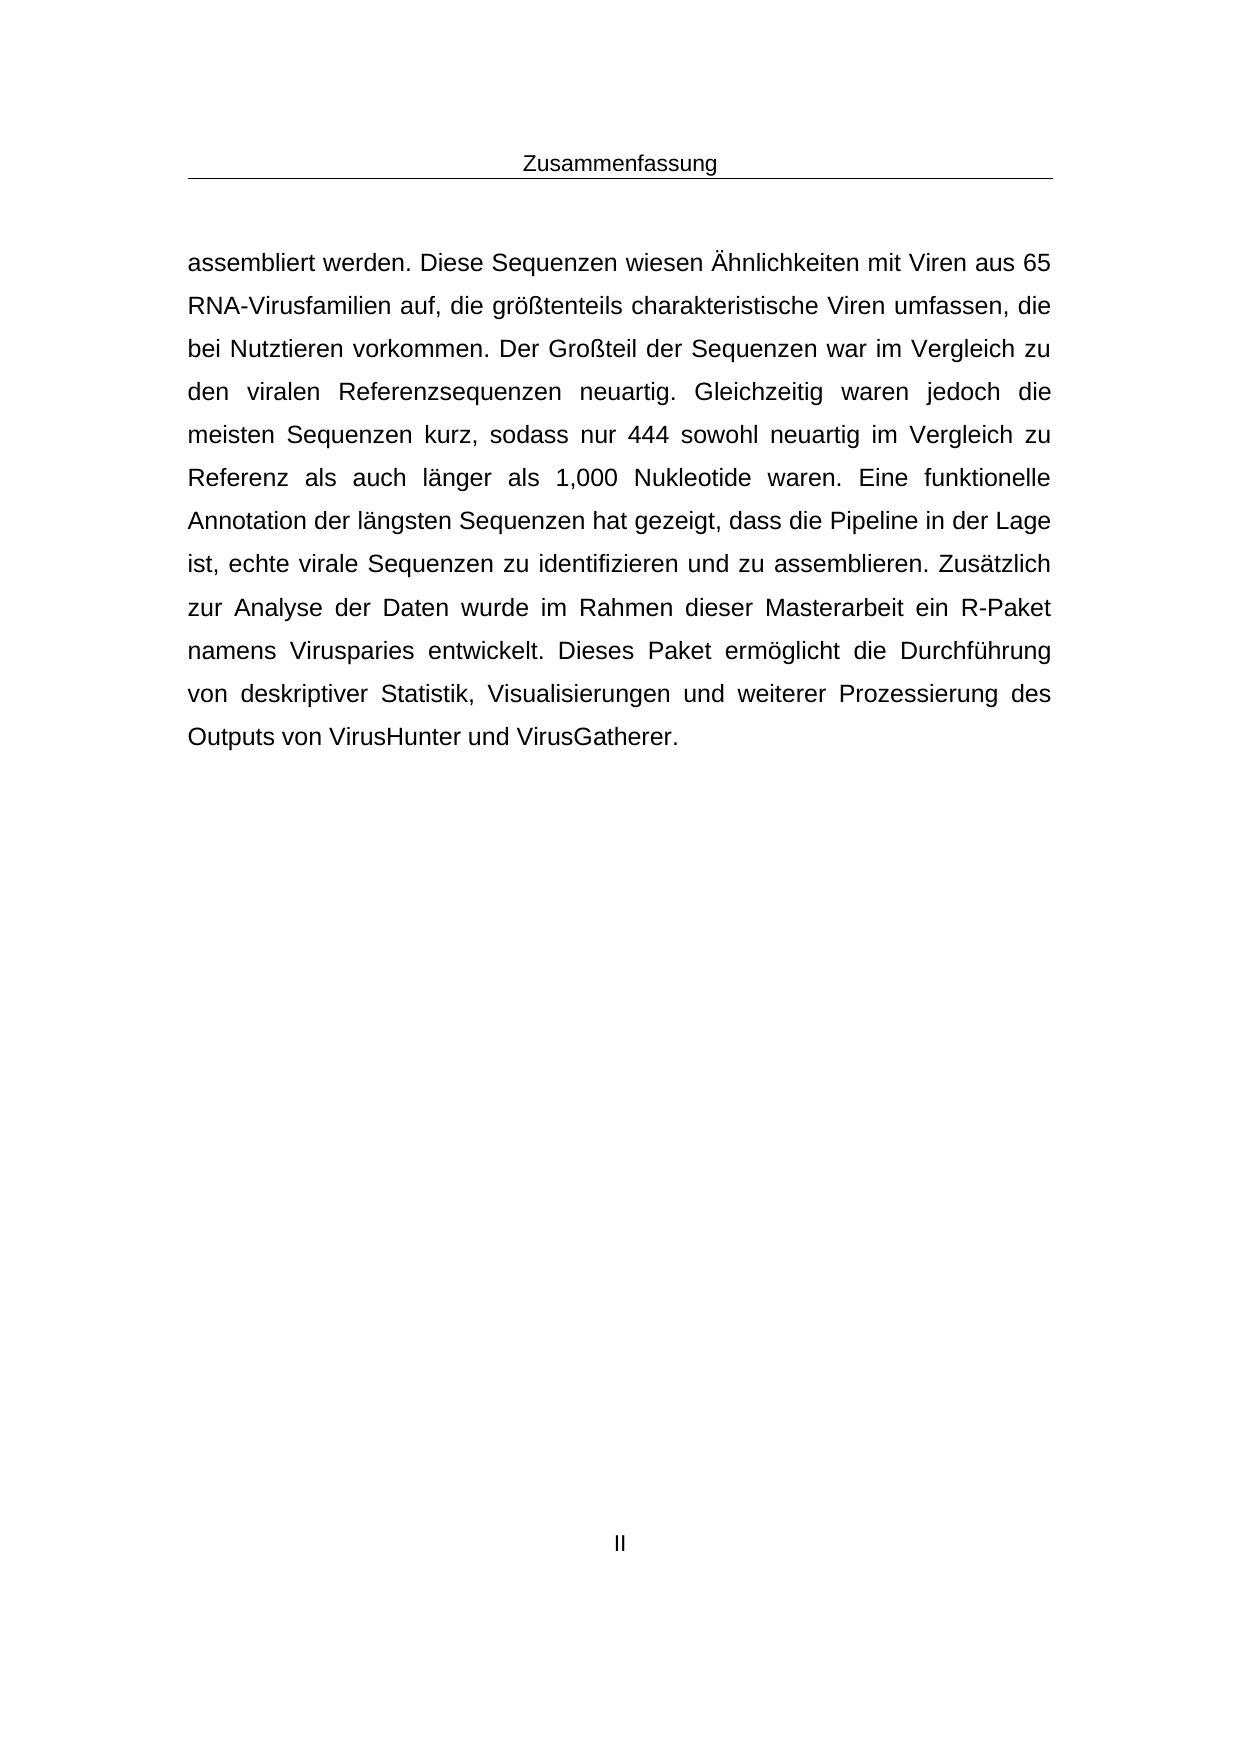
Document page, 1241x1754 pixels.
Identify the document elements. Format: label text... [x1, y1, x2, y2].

subtitle assembliert werden. Diese Sequenzen wiesen Ähnlichkeiten mit Viren aus 65 RNA-Virusfamilien auf, die größtenteils charakteristische Viren umfassen, die bei Nutztieren vorkommen. Der Großteil der Sequenzen war im Vergleich zu den viralen Referenzsequenzen neuartig. Gleichzeitig waren jedoch die meisten Sequenzen kurz, sodass nur 444 sowohl neuartig im Vergleich zu Referenz als auch länger als 1,000 Nukleotide waren. Eine funktionelle Annotation der längsten Sequenzen hat gezeigt, dass die Pipeline in der Lage ist, echte virale Sequenzen zu identifizieren und zu assemblieren. Zusätzlich zur Analyse der Daten wurde im Rahmen dieser Masterarbeit ein R-Paket namens Virusparies entwickelt. Dieses Paket ermöglicht die Durchführung von deskriptiver Statistik, Visualisierungen und weiterer Prozessierung des Outputs von VirusHunter und VirusGatherer. [187, 247, 1053, 751]
